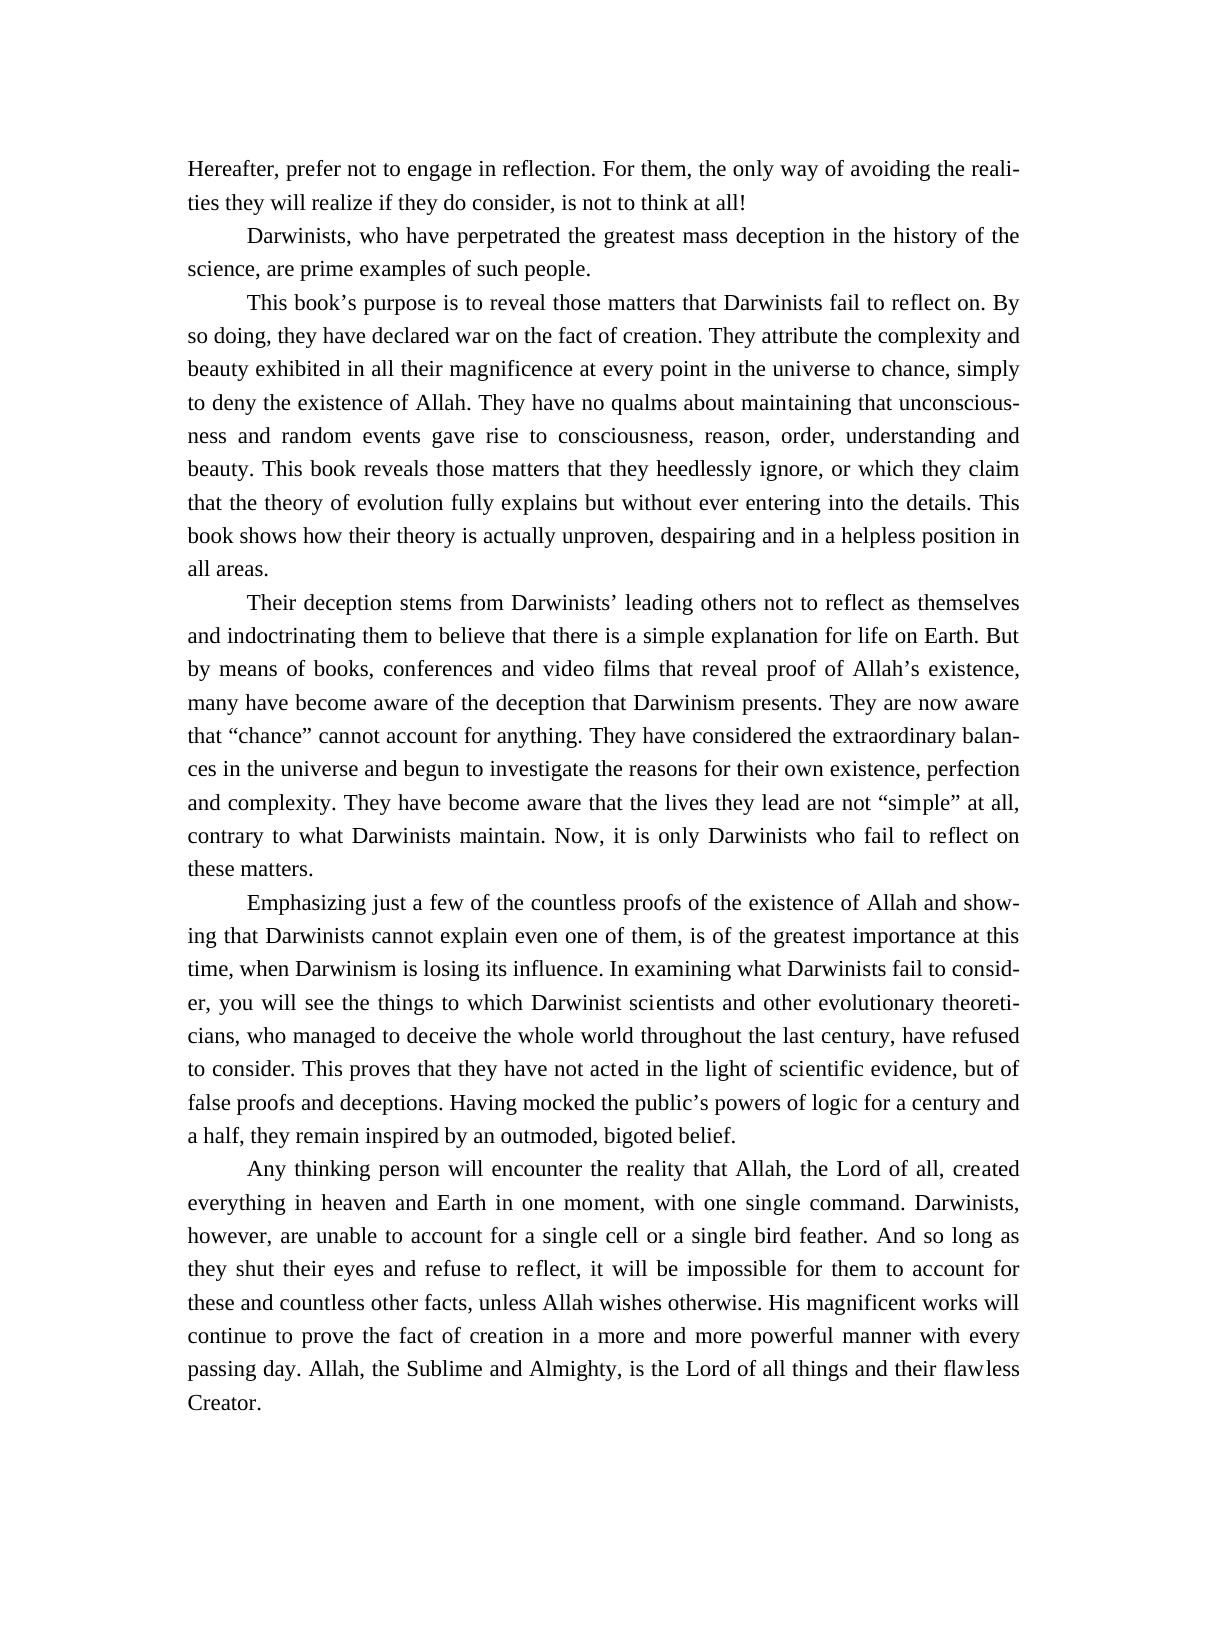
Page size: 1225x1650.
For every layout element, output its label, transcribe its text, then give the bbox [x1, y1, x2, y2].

text Darwinists, who have per­pe­trat­ed the great­est mass de­cep­tion in the his­to­ry of the sci­ence, are prime ex­am­ples of such peo­ple. [187, 217, 1020, 283]
text Hereafter, pre­fer not to en­gage in re­flec­tion. For them, the on­ly way of avoid­ing the re­al­i­ties they will re­al­ize if they do con­sid­er, is not to think at all! [187, 150, 1020, 217]
text Emphasizing just a few of the count­less proofs of the ex­is­tence of Allah and show­ing that Darwinists can­not ex­plain even one of them, is of the great­est im­por­tance at this time, when Darwinism is los­ing its in­flu­ence. In ex­am­in­ing what Darwinists fail to con­sid­er, you will see the things to which Darwinist sci­en­tists and oth­er ev­o­lu­tion­a­ry the­o­re­ti­cians, who man­aged to de­ceive the whole world through­out the last cen­tu­ry, have re­fused to con­sid­er. This proves that they have not act­ed in the light of sci­en­tif­ic ev­i­dence, but of false proofs and de­cep­tions. Having mocked the pub­lic’s pow­ers of log­ic for a cen­tu­ry and a half, they re­main in­spired by an out­mod­ed, big­ot­ed be­lief. [187, 883, 1020, 1150]
text Their de­cep­tion stems from Darwinists’ lead­ing oth­ers not to re­flect as them­selves and in­doc­tri­nat­ing them to be­lieve that there is a sim­ple ex­pla­na­tion for life on Earth. But by means of books, con­fer­en­ces and vid­eo films that re­veal proof of Allah’s ex­is­tence, many have be­come aware of the de­cep­tion that Darwinism pre­sents. They are now aware that “chance” can­not ac­count for any­thing. They have con­sid­ered the ex­traor­di­na­ry bal­an­ces in the uni­verse and be­gun to in­ves­ti­gate the rea­sons for their own ex­is­tence, per­fec­tion and com­plex­i­ty. They have be­come aware that the lives they lead are not “sim­ple” at all, con­tra­ry to what Darwinists main­tain. Now, it is on­ly Darwinists who fail to re­flect on these mat­ters. [187, 583, 1020, 883]
text This book’s pur­pose is to re­veal those mat­ters that Darwinists fail to re­flect on. By so do­ing, they have de­clared war on the fact of cre­a­tion. They at­trib­ute the com­plex­i­ty and beau­ty ex­hib­it­ed in all their mag­nif­i­cence at ev­ery point in the uni­verse to chance, sim­ply to de­ny the ex­is­tence of Allah. They have no qualms about main­tain­ing that un­con­scious­ness and ran­dom events gave rise to con­scious­ness, rea­son, or­der, un­der­stand­ing and beau­ty. This book re­veals those mat­ters that they heed­less­ly ig­nore, or which they claim that the the­o­ry of ev­o­lu­tion ful­ly ex­plains but with­out ev­er en­ter­ing in­to the de­tails. This book shows how their the­o­ry is ac­tu­al­ly un­prov­en, de­spair­ing and in a help­less po­si­tion in all ar­e­as. [187, 283, 1020, 583]
text Any think­ing per­son will en­coun­ter the re­al­i­ty that Allah, the Lord of all, cre­at­ed ev­ery­thing in heav­en and Earth in one mo­ment, with one sin­gle com­mand. Darwinists, how­e­ver, are un­a­ble to ac­count for a sin­gle cell or a sin­gle bird feath­er. And so long as they shut their eyes and refuse to re­flect, it will be im­pos­si­ble for them to ac­count for these and count­less oth­er facts, un­less Allah wish­es oth­er­wise. His mag­nif­i­cent works will con­tin­ue to prove the fact of cre­a­tion in a more and more pow­er­ful man­ner with ev­ery pass­ing day. Allah, the Sublime and Almighty, is the Lord of all things and their flaw­less Creator. [187, 1150, 1020, 1417]
